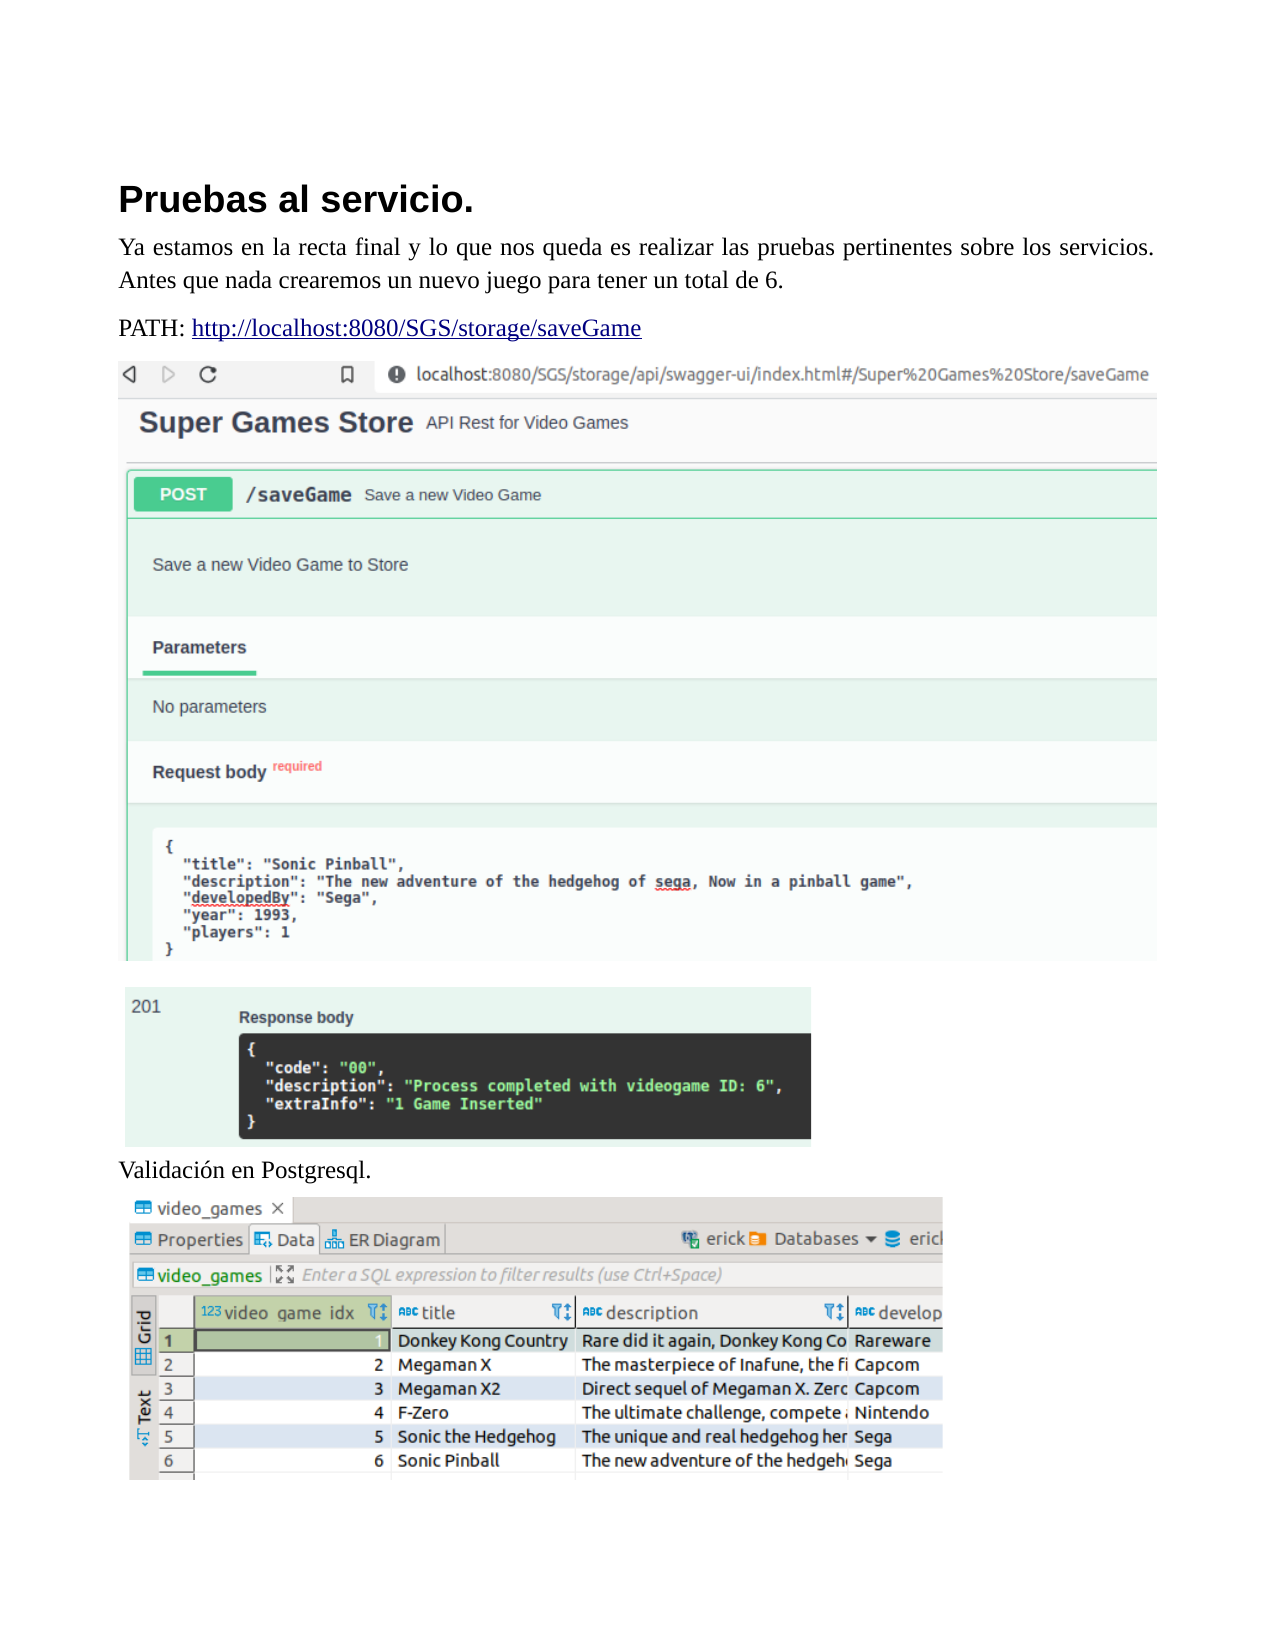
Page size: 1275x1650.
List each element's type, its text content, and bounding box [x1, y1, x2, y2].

picture [125, 987, 812, 1147]
picture [118, 361, 1157, 961]
subtitle Pruebas al servicio. [118, 176, 1157, 220]
picture [129, 1197, 943, 1480]
text Ya estamos en la recta final y lo que nos queda es realizar las pruebas pertinentes sobre los servicios. Antes que nada crearemos un nuevo juego para tener un total de 6. [118, 232, 1157, 294]
text PATH: http://localhost:8080/SGS/storage/saveGame [118, 313, 1157, 342]
text Validación en Postgresql. [118, 1156, 1157, 1184]
